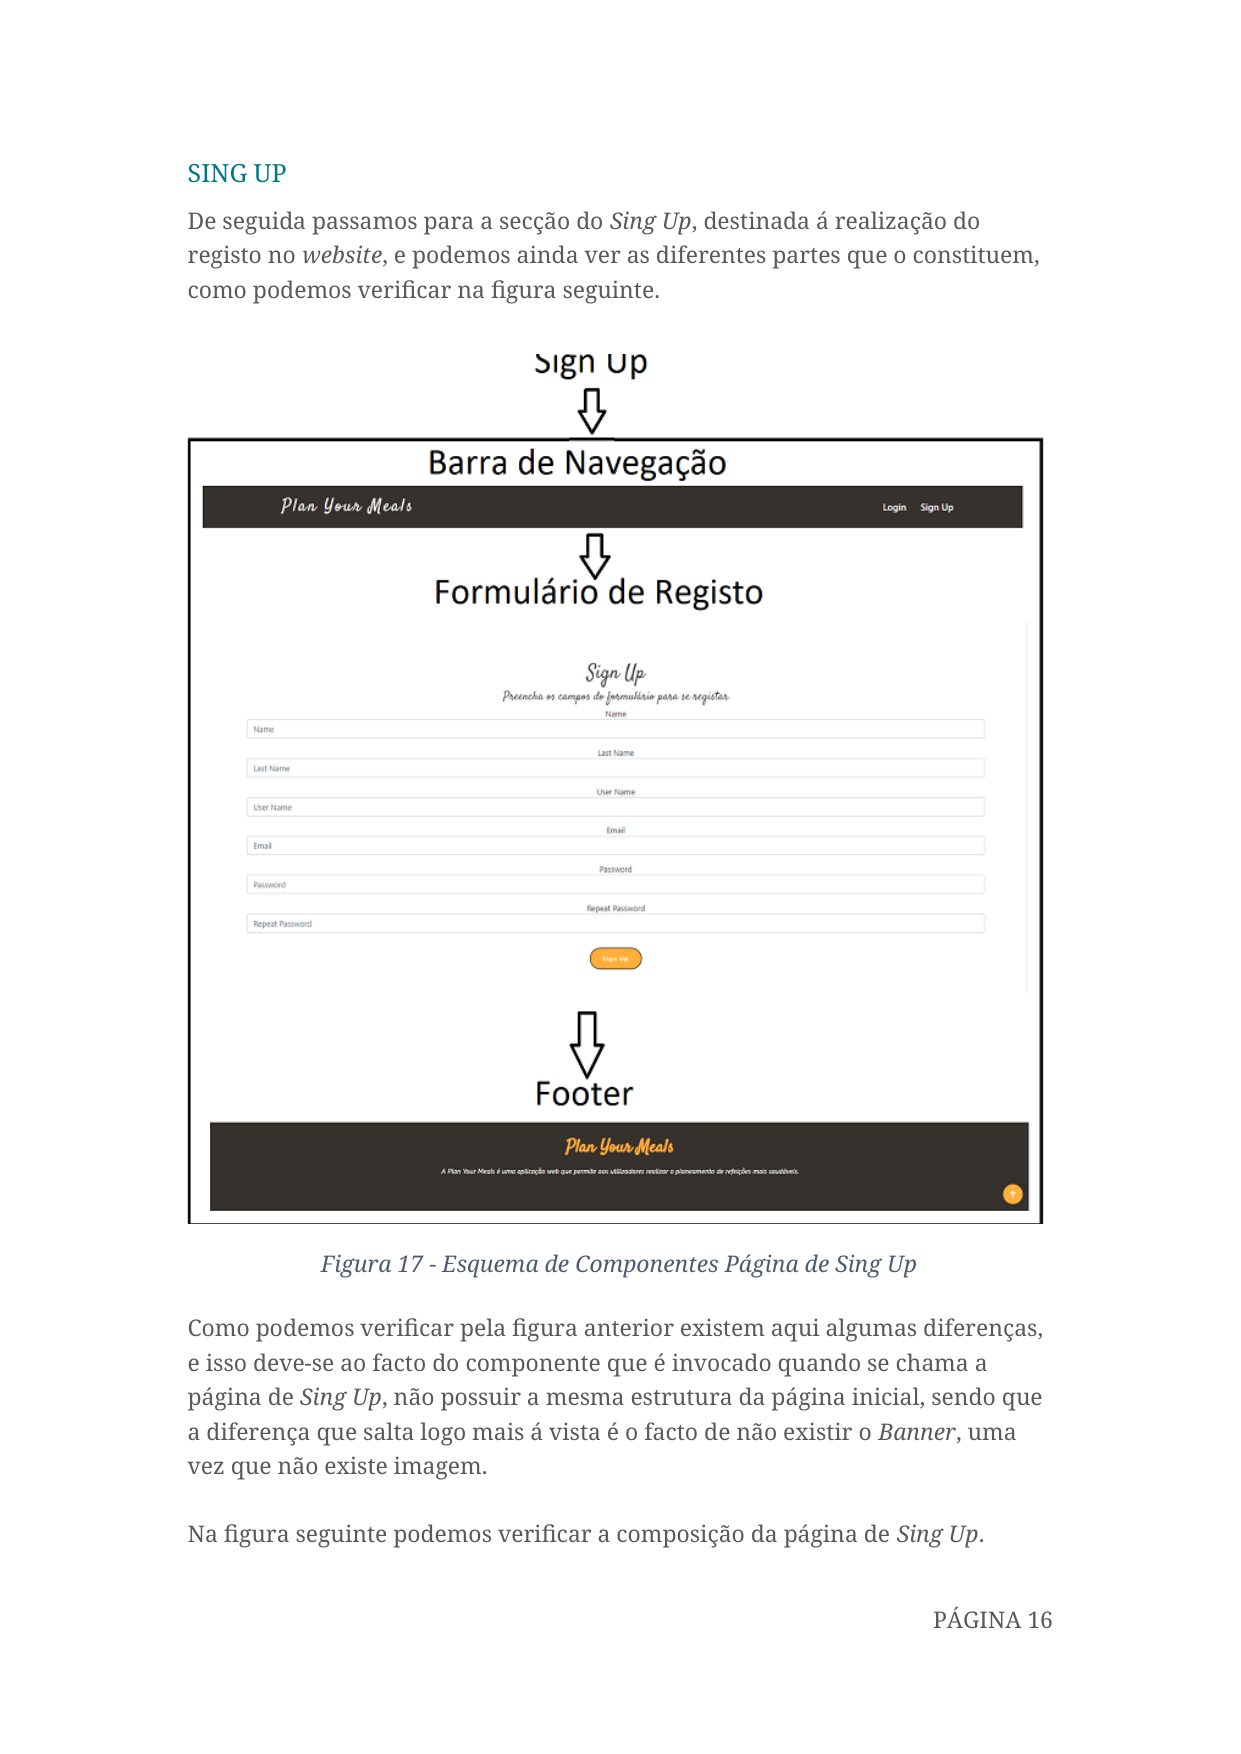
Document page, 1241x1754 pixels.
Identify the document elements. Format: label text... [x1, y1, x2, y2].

text Figura 17 - Esquema de Componentes Página de Sing Up [187, 1248, 1053, 1279]
subtitle Sing UP [187, 155, 1053, 189]
text Como podemos verificar pela figura anterior existem aqui algumas diferenças, e isso deve-se ao facto do componente que é invocado quando se chama a página de Sing Up, não possuir a mesma estrutura da página inicial, sendo que a diferença que salta logo mais á vista é o facto de não existir o Banner, uma vez que não existe imagem. [187, 1312, 1053, 1481]
text Na figura seguinte podemos verificar a composição da página de Sing Up. [187, 1518, 1053, 1549]
text De seguida passamos para a secção do Sing Up, destinada á realização do registo no website, e podemos ainda ver as diferentes partes que o constituem, como podemos verificar na figura seguinte. [187, 205, 1053, 305]
